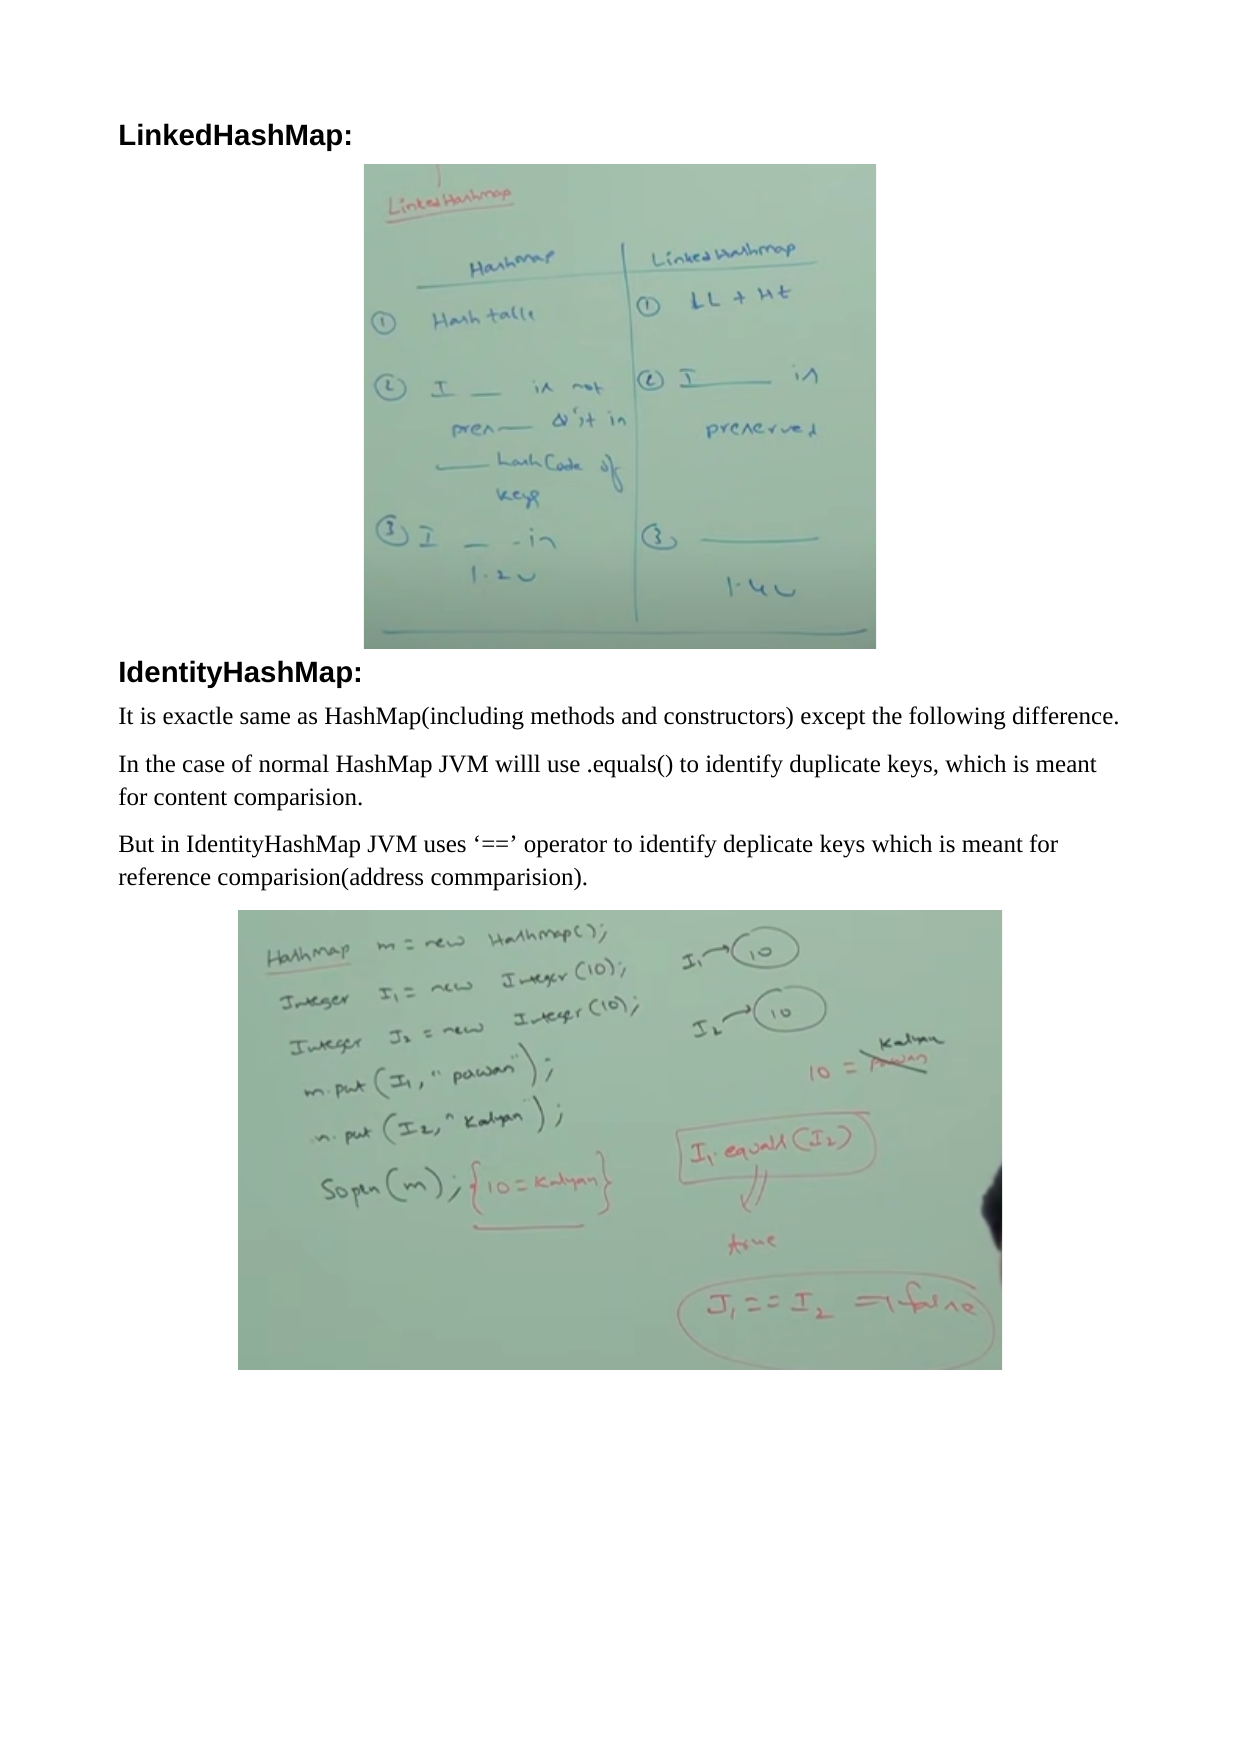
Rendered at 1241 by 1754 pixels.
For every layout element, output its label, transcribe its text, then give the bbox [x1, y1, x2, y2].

subtitle LinkedHashMap: [118, 118, 1122, 152]
text But in IdentityHashMap JVM uses ‘==’ operator to identify deplicate keys which is meant for reference comparision(address commparision). [118, 829, 1122, 891]
picture [363, 164, 877, 649]
picture [238, 910, 1003, 1370]
text It is exactle same as HashMap(including methods and constructors) except the following difference. [118, 701, 1122, 730]
subtitle IdentityHashMap: [118, 655, 1122, 689]
text In the case of normal HashMap JVM willl use .equals() to identify duplicate keys, which is meant for content comparision. [118, 749, 1122, 811]
